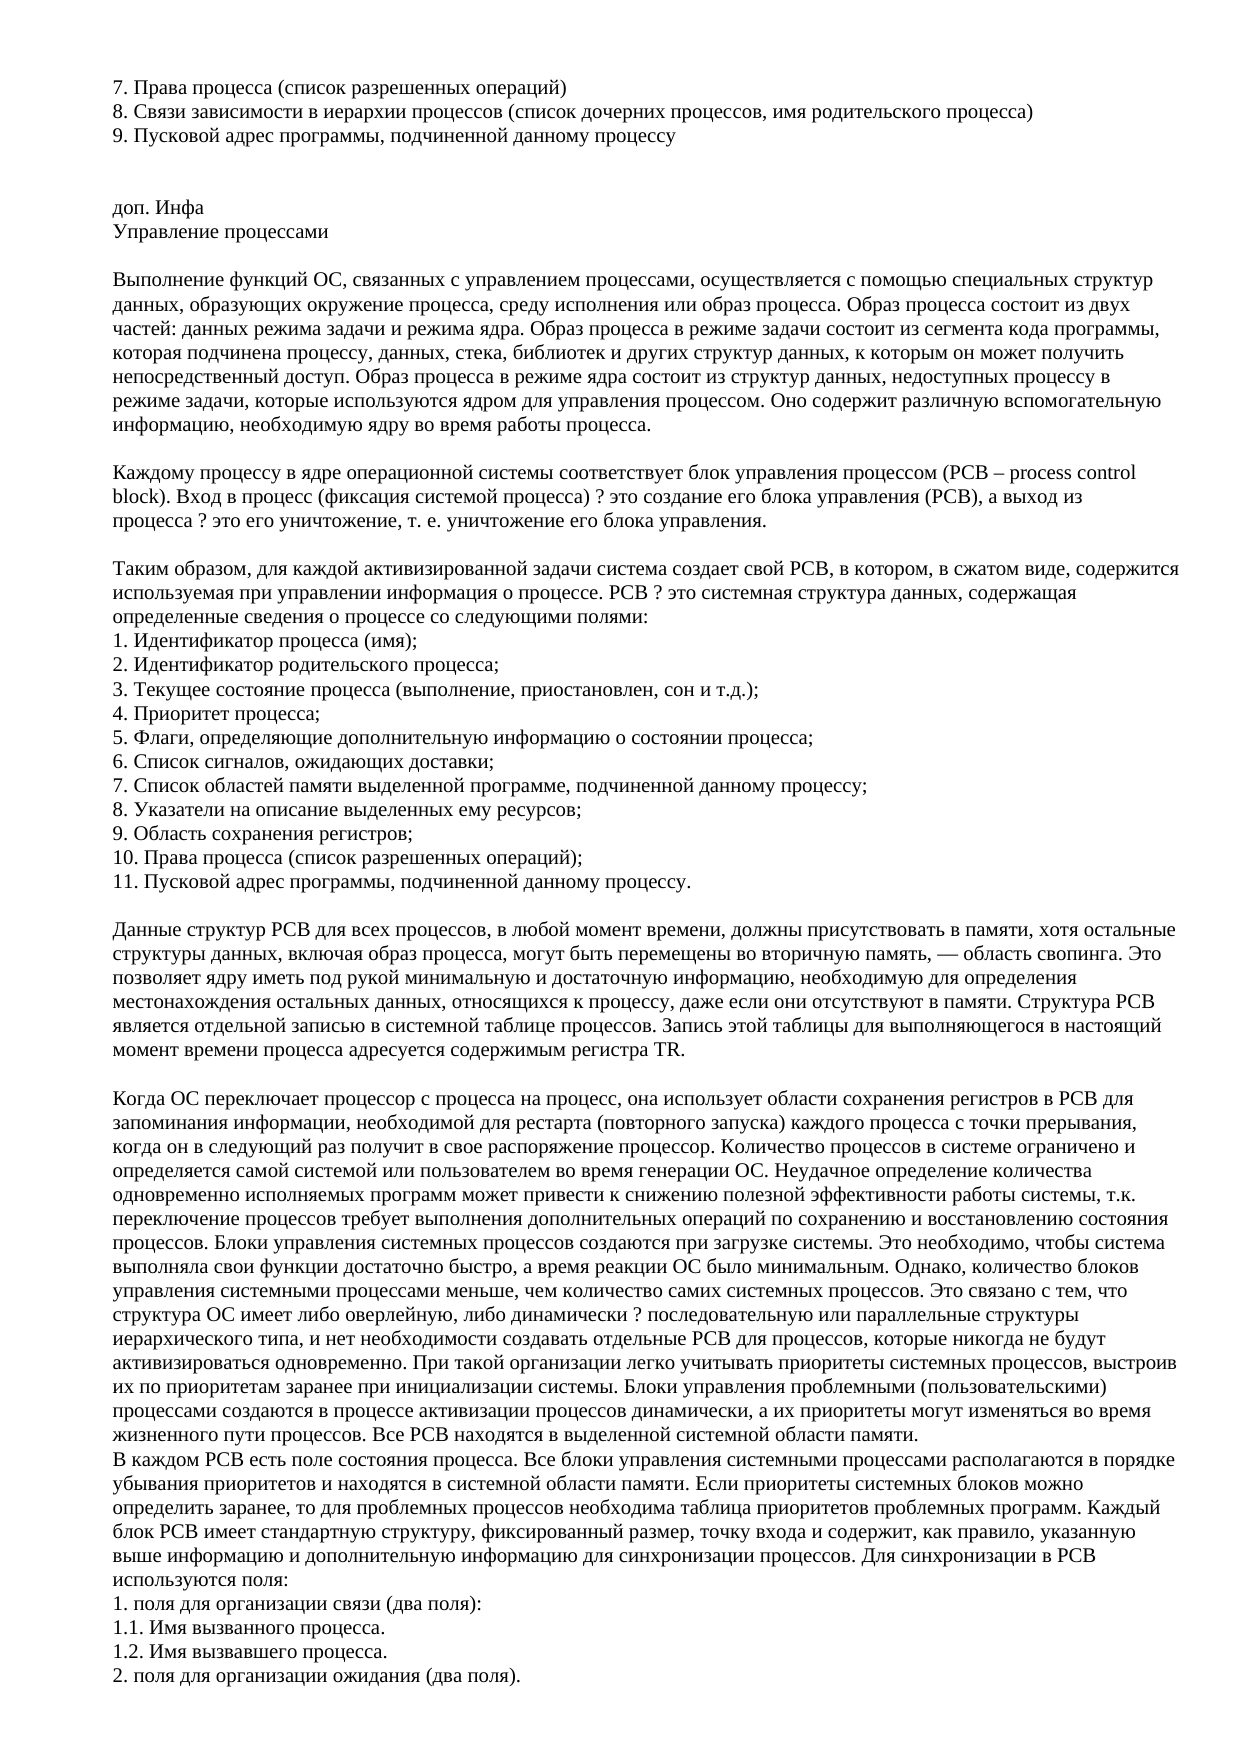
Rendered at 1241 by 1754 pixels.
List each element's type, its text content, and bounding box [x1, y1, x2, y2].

text Управление процессами [112, 219, 1181, 243]
text 8. Связи зависимости в иерархии процессов (список дочерних процес­сов, имя родительского процесса) [112, 99, 1181, 123]
text 1. Идентификатор процесса (имя); [112, 628, 1181, 652]
text 8. Указатели на описание выделенных ему ресурсов; [112, 797, 1181, 821]
text 9. Пусковой адрес программы, подчиненной данному процессу [112, 123, 1181, 147]
text 4. Приоритет процесса; [112, 701, 1181, 724]
text Данные структур РСВ для всех процессов, в любой момент времени, должны присутствовать в памяти, хотя остальные структуры данных, включая образ процесса, могут быть перемещены во вторичную память, — область свопинга. Это позволяет ядру иметь под рукой минимальную и достаточную информацию, необходимую для определения местонахождения остальных данных, относящихся к процессу, даже если они отсутствуют в памяти. Структура РСВ является отдельной записью в системной таблице процессов. Запись этой таблицы для выполняющегося в настоящий момент времени процесса адресуется содержимым регистра TR. [112, 917, 1181, 1061]
text 2. Идентификатор родительского процесса; [112, 652, 1181, 676]
text Выполнение функций ОС, связанных с управлением процессами, осуществляется с помощью специальных структур данных, образующих окружение процесса, среду исполнения или образ процесса. Образ процесса состоит из двух частей: данных режима задачи и режима ядра. Образ процесса в режиме задачи состоит из сегмента кода программы, которая подчинена процессу, данных, стека, библиотек и других структур данных, к которым он может получить непосредственный доступ. Образ процесса в режиме ядра состоит из структур данных, недоступных процессу в режиме задачи, которые используются ядром для управления процессом. Оно содержит различную вспомогательную информацию, необходимую ядру во время работы процесса. [112, 267, 1181, 436]
text 2. поля для организации ожидания (два поля). [112, 1663, 1181, 1687]
text 1. поля для организации связи (два поля): [112, 1591, 1181, 1615]
text 1.2. Имя вызвавшего процесса. [112, 1639, 1181, 1663]
text доп. Инфа [112, 195, 1181, 219]
text 10. Права процесса (список разрешенных операций); [112, 845, 1181, 869]
text 5. Флаги, определяющие дополнительную информацию о состоянии процесса; [112, 724, 1181, 749]
text 1.1. Имя вызванного процесса. [112, 1615, 1181, 1639]
text Когда ОС переключает процессор с процесса на процесс, она использует области сохранения регистров в РСВ для запоминания информации, необходимой для рестарта (повторного запуска) каждого процесса с точки прерывания, когда он в следующий раз получит в свое распоряжение процессор. Количество процессов в системе ограничено и определяется самой системой или пользователем во время генерации ОС. Неудачное определение количества одновременно исполняемых программ может привести к снижению полезной эффективности работы системы, т.к. переключение процессов требует выполнения дополнительных операций по сохранению и восстановлению состояния процессов. Блоки управления системных процессов создаются при загрузке системы. Это необходимо, чтобы система выполняла свои функции достаточно быстро, а время реакции ОС было минимальным. Однако, количество блоков управления системными процессами меньше, чем количество самих системных процессов. Это связано с тем, что структура ОС имеет либо оверлейную, либо динамически ? последовательную или параллельные структуры иерархического типа, и нет необходимости создавать отдельные РСВ для процессов, которые никогда не будут активизироваться одновременно. При такой организации легко учитывать приоритеты системных процессов, выстроив их по приоритетам заранее при инициализации системы. Блоки управления проблемными (пользовательскими) процессами создаются в процессе активизации процессов динамически, а их приоритеты могут изменяться во время жизненного пути процессов. Все РСВ находятся в выделенной системной области памяти. [112, 1086, 1181, 1446]
text 7. Права процесса (список разрешенных операций) [112, 75, 1181, 99]
text 7. Список областей памяти выделенной программе, подчиненной данному процессу; [112, 773, 1181, 797]
text 11. Пусковой адрес программы, подчиненной данному процессу. [112, 869, 1181, 893]
text Каждому процессу в ядре операционной системы соответствует блок управления процессом (РСВ – process control block). Вход в процесс (фиксация системой процесса) ? это создание его блока управления (РСВ), а выход из процесса ? это его уничтожение, т. е. уничтожение его блока управления. [112, 460, 1181, 532]
text Таким образом, для каждой активизированной задачи система создает свой РСВ, в котором, в сжатом виде, содержится используемая при управлении информация о процессе. РСВ ? это системная структура данных, содержащая определенные сведения о процессе со следующими полями: [112, 556, 1181, 628]
text 9. Область сохранения регистров; [112, 821, 1181, 845]
text В каждом PCB есть поле состояния процесса. Все блоки управления системными процессами располагаются в порядке убывания приоритетов и находятся в системной области памяти. Если приоритеты системных блоков можно определить заранее, то для проблемных процессов необходима таблица приоритетов проблемных программ. Каждый блок РСВ имеет стандартную структуру, фиксированный размер, точку входа и содержит, как правило, указанную выше информацию и дополнительную информацию для синхронизации процессов. Для синхронизации в РСВ используются поля: [112, 1446, 1181, 1591]
text 6. Список сигналов, ожидающих доставки; [112, 749, 1181, 773]
text 3. Текущее состояние процесса (выполнение, приостановлен, сон и т.д.); [112, 676, 1181, 701]
